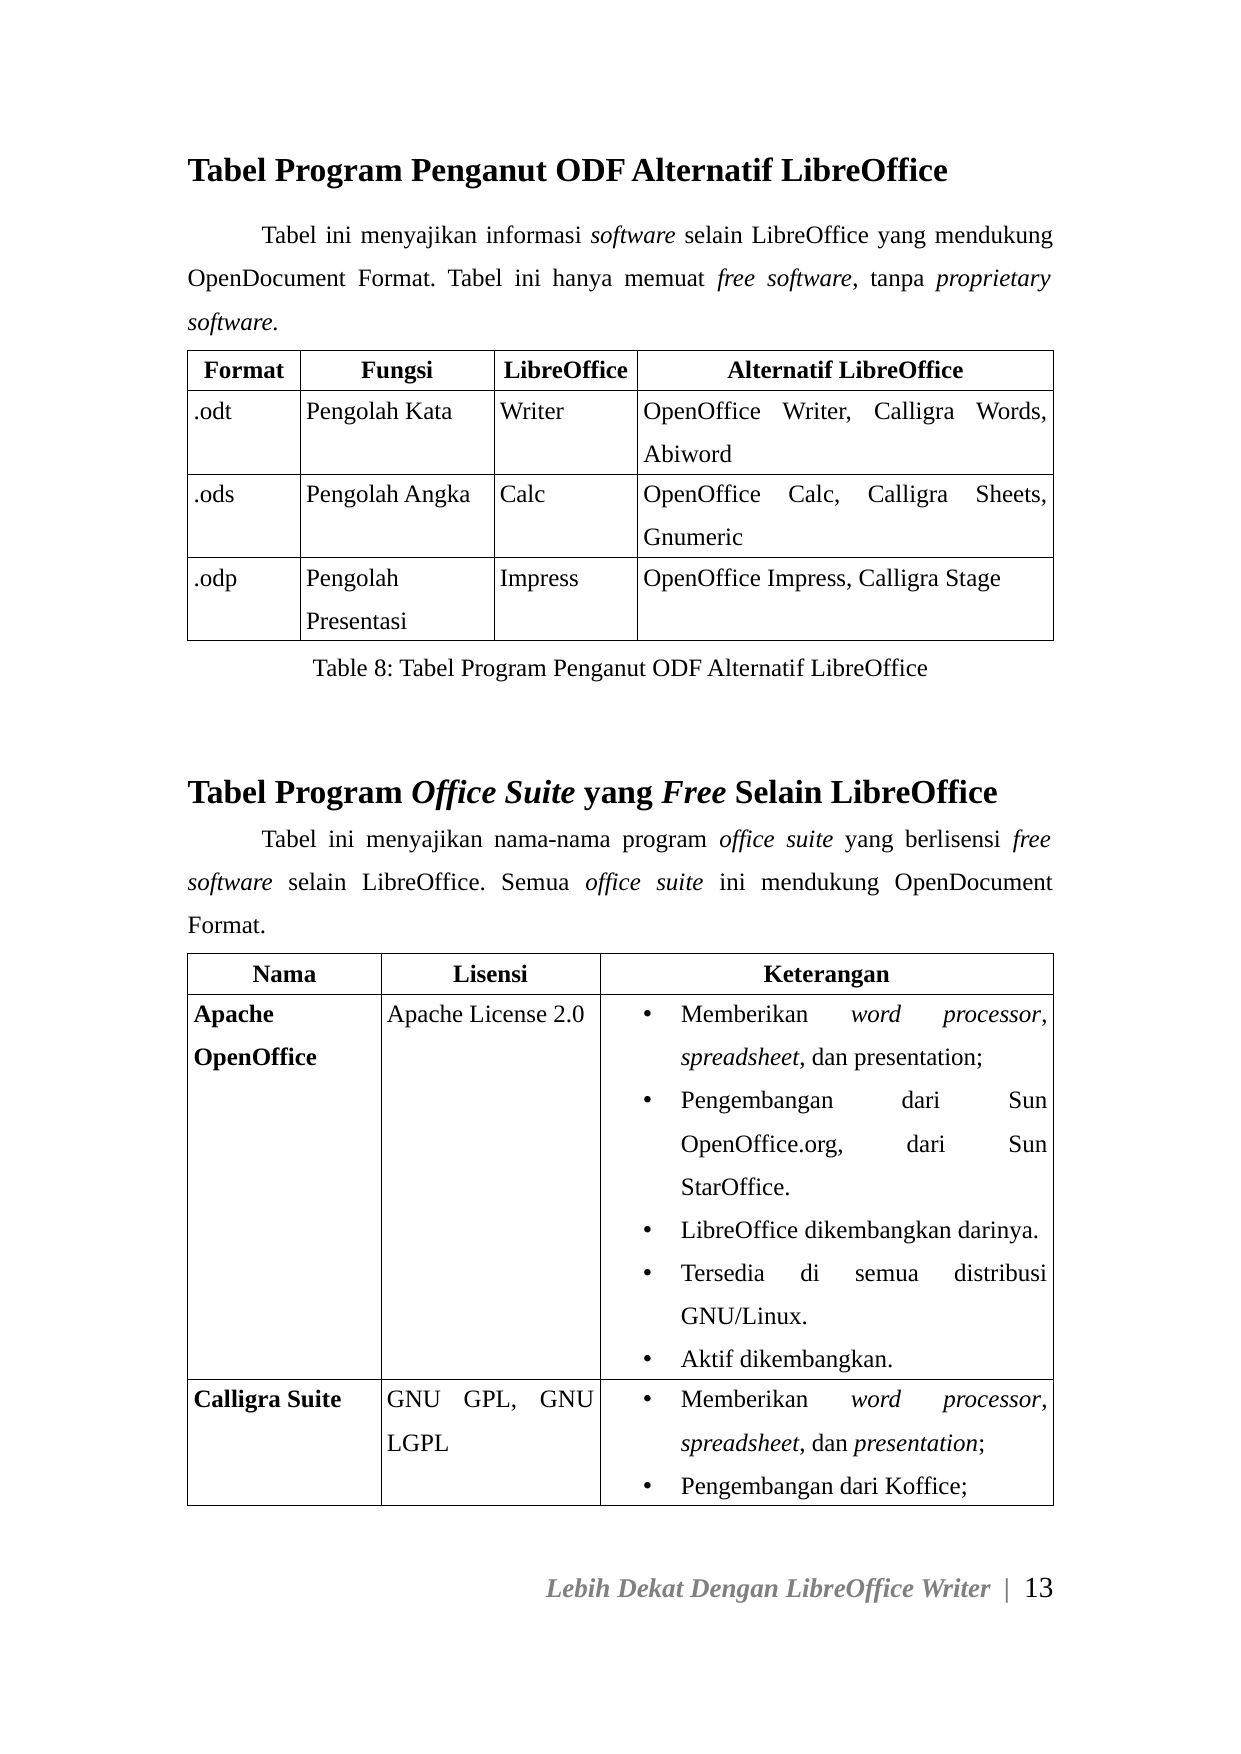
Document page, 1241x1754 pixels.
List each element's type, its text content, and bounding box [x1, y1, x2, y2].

subtitle Tabel Program Office Suite yang Free Selain LibreOffice [187, 773, 1053, 811]
table_cell Memberikan word processor, spreadsheet, dan presentation; Pengembangan dari Koffice; Tersedia di semua distribusi GNU/Linux. Aktif dikembangkan. [601, 1380, 1053, 1505]
table_cell Pengolah Kata [301, 391, 494, 473]
table_cell Calc [495, 475, 637, 557]
table_header Alternatif LibreOffice [638, 351, 1053, 390]
table_cell Memberikan word processor, spreadsheet, dan presentation; Pengembangan dari Sun OpenOffice.org, dari Sun StarOffice. LibreOffice dikembangkan darinya. Tersedia di semua distribusi GNU/Linux. Aktif dikembangkan. [601, 995, 1053, 1379]
table_cell Pengolah Presentasi [301, 558, 494, 640]
table_cell Apache License 2.0 [382, 995, 600, 1379]
table_header Nama [188, 954, 381, 993]
text Table 8: Tabel Program Penganut ODF Alternatif LibreOffice [187, 653, 1053, 682]
table_cell .odt [188, 391, 300, 473]
table_cell Calligra Suite [188, 1380, 381, 1505]
table_cell Impress [495, 558, 637, 640]
table_cell OpenOffice Calc, Calligra Sheets, Gnumeric [638, 475, 1053, 557]
table_header Keterangan [601, 954, 1053, 993]
table_cell GNU GPL, GNU LGPL [382, 1380, 600, 1505]
text Tabel ini menyajikan informasi software selain LibreOffice yang mendukung OpenDocument Format. Tabel ini hanya memuat free software, tanpa proprietary software. [187, 220, 1053, 335]
table_cell OpenOffice Writer, Calligra Words, Abiword [638, 391, 1053, 473]
table_header Format [188, 351, 300, 390]
table_cell .odp [188, 558, 300, 640]
subtitle Tabel Program Penganut ODF Alternatif LibreOffice [187, 150, 1053, 189]
table_cell Apache OpenOffice [188, 995, 381, 1379]
table_cell .ods [188, 475, 300, 557]
table_header Fungsi [301, 351, 494, 390]
table_cell OpenOffice Impress, Calligra Stage [638, 558, 1053, 640]
table_header LibreOffice [495, 351, 637, 390]
table_cell Writer [495, 391, 637, 473]
table_header Lisensi [382, 954, 600, 993]
table_cell Pengolah Angka [301, 475, 494, 557]
text Tabel ini menyajikan nama-nama program office suite yang berlisensi free software selain LibreOffice. Semua office suite ini mendukung OpenDocument Format. [187, 824, 1053, 939]
